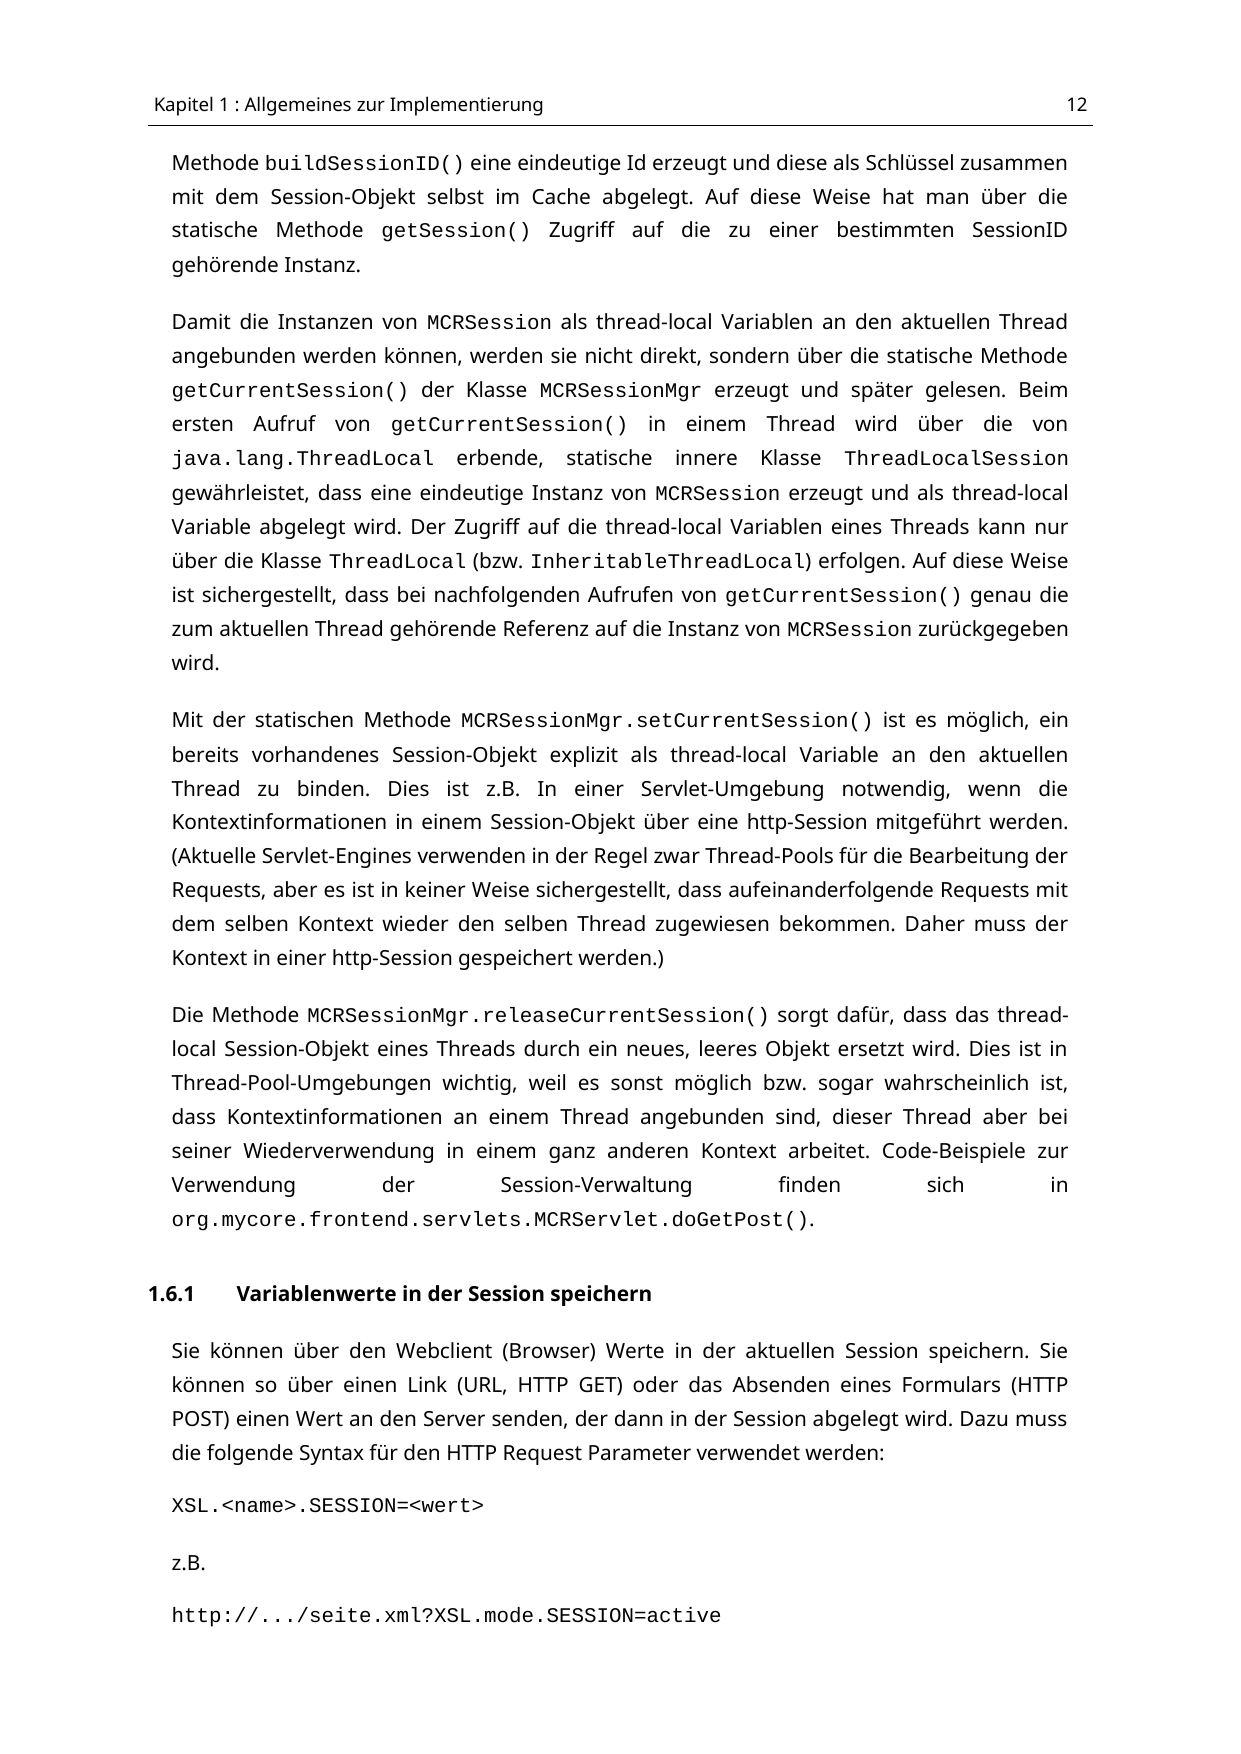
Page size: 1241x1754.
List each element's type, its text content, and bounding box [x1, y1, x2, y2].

text Mit der statischen Methode MCRSessionMgr.setCurrentSession() ist es möglich, ein bereits vorhandenes Session-Objekt explizit als thread-local Variable an den aktuellen Thread zu binden. Dies ist z.B. In einer Servlet-Umgebung notwendig, wenn die Kontextinformationen in einem Session-Objekt über eine http-Session mitgeführt werden. (Aktuelle Servlet-Engines verwenden in der Regel zwar Thread-Pools für die Bearbeitung der Requests, aber es ist in keiner Weise sichergestellt, dass aufeinanderfolgende Requests mit dem selben Kontext wieder den selben Thread zugewiesen bekommen. Daher muss der Kontext in einer http-Session gespeichert werden.) [171, 706, 1069, 971]
text z.B. [171, 1548, 1069, 1576]
text Methode buildSessionID() eine eindeutige Id erzeugt und diese als Schlüssel zusammen mit dem Session-Objekt selbst im Cache abgelegt. Auf diese Weise hat man über die statische Methode getSession() Zugriff auf die zu einer bestimmten SessionID gehörende Instanz. [171, 148, 1069, 278]
subtitle Variablenwerte in der Session speichern [148, 1279, 1092, 1307]
text Damit die Instanzen von MCRSession als thread-local Variablen an den aktuellen Thread angebunden werden können, werden sie nicht direkt, sondern über die statische Methode getCurrentSession() der Klasse MCRSessionMgr erzeugt und später gelesen. Beim ersten Aufruf von getCurrentSession() in einem Thread wird über die von java.lang.ThreadLocal erbende, statische innere Klasse ThreadLocalSession gewährleistet, dass eine eindeutige Instanz von MCRSession erzeugt und als thread-local Variable abgelegt wird. Der Zugriff auf die thread-local Variablen eines Threads kann nur über die Klasse ThreadLocal (bzw. InheritableThreadLocal) erfolgen. Auf diese Weise ist sichergestellt, dass bei nachfolgenden Aufrufen von getCurrentSession() genau die zum aktuellen Thread gehörende Referenz auf die Instanz von MCRSession zurückgegeben wird. [171, 307, 1069, 676]
text http://.../seite.xml?XSL.mode.SESSION=active [171, 1606, 1069, 1629]
text Die Methode MCRSessionMgr.releaseCurrentSession() sorgt dafür, dass das thread-local Session-Objekt eines Threads durch ein neues, leeres Objekt ersetzt wird. Dies ist in Thread-Pool-Umgebungen wichtig, weil es sonst möglich bzw. sogar wahrscheinlich ist, dass Kontextinformationen an einem Thread angebunden sind, dieser Thread aber bei seiner Wiederverwendung in einem ganz anderen Kontext arbeitet. Code-Beispiele zur Verwendung der Session-Verwaltung finden sich in org.mycore.frontend.servlets.MCRServlet.doGetPost(). [171, 1000, 1069, 1232]
text XSL.<name>.SESSION=<wert> [171, 1496, 1069, 1519]
text Sie können über den Webclient (Browser) Werte in der aktuellen Session speichern. Sie können so über einen Link (URL, HTTP GET) oder das Absenden eines Formulars (HTTP POST) einen Wert an den Server senden, der dann in der Session abgelegt wird. Dazu muss die folgende Syntax für den HTTP Request Parameter verwendet werden: [171, 1337, 1069, 1466]
